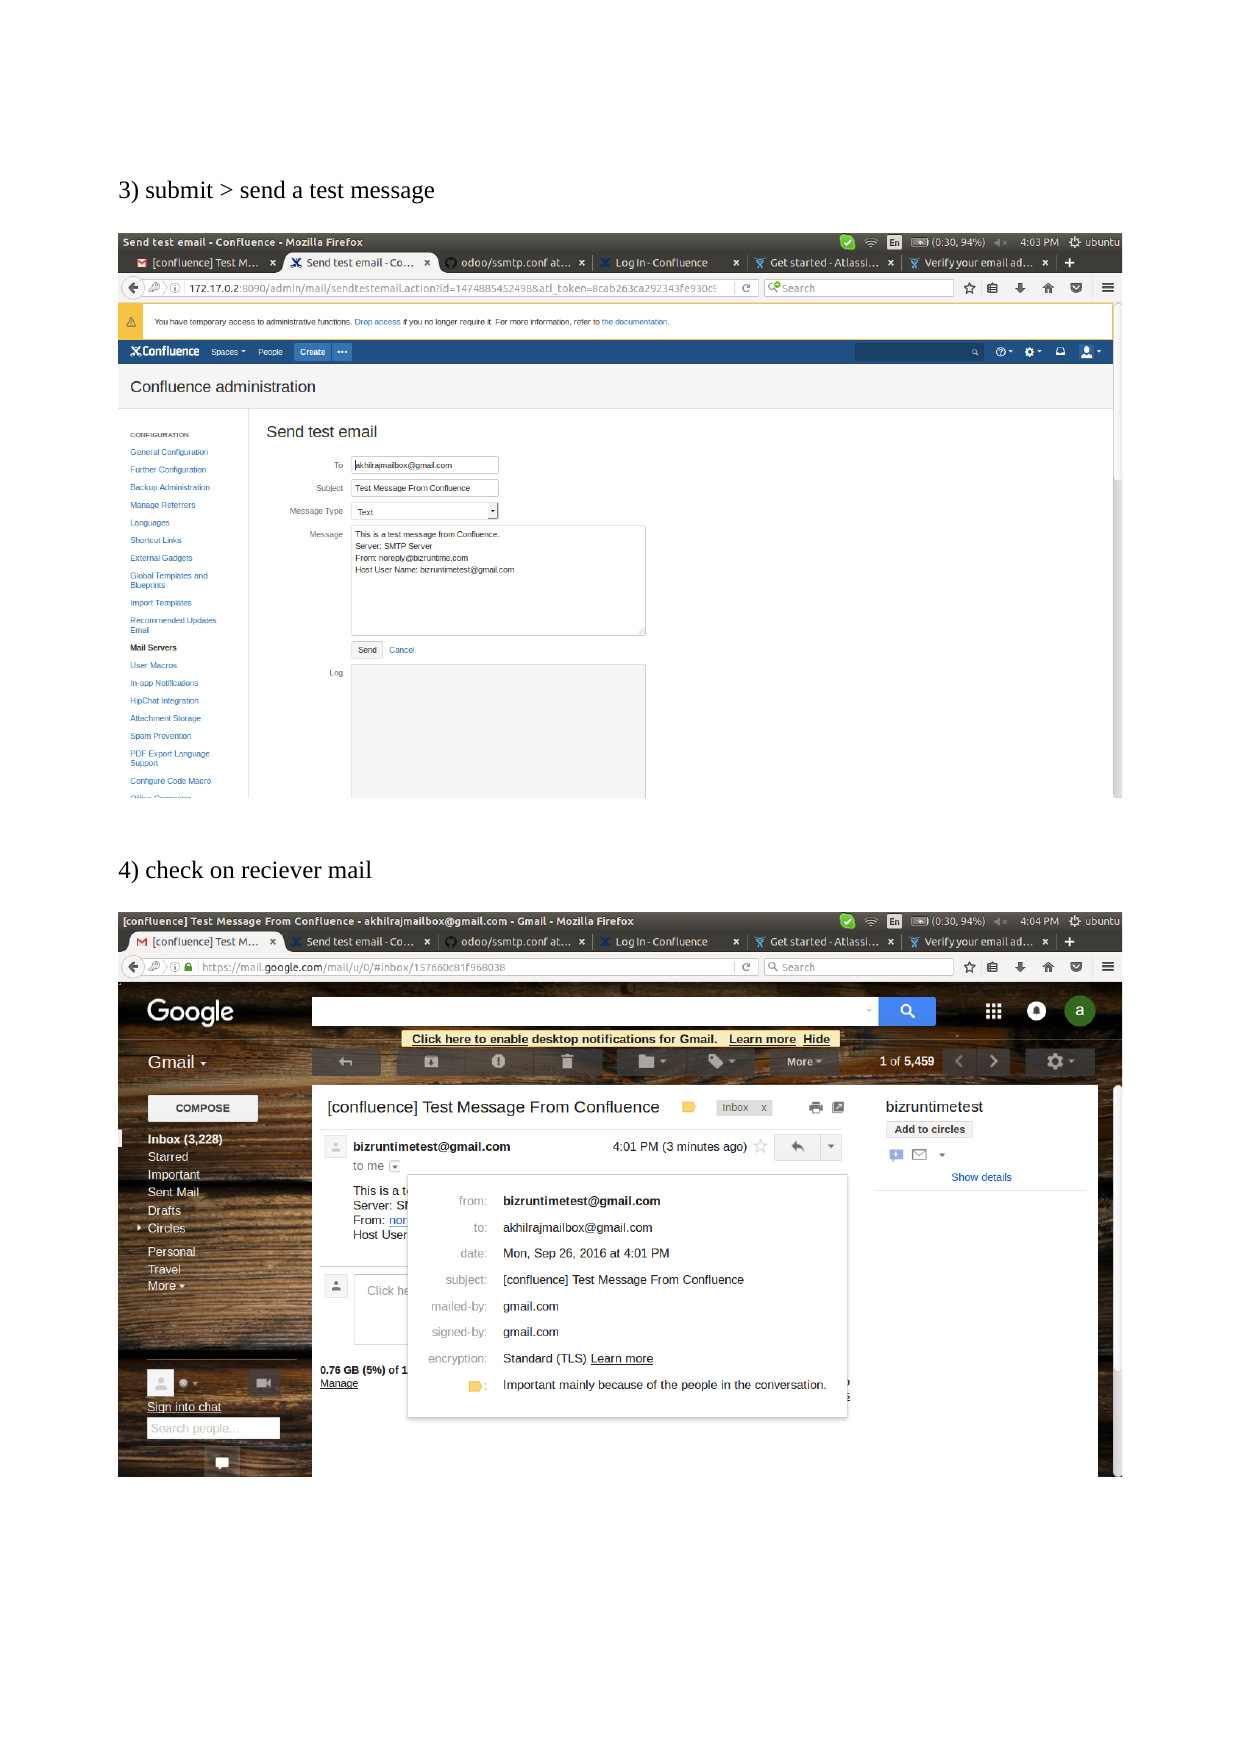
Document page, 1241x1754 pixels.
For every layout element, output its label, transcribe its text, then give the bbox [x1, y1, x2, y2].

text 4) check on reciever mail [118, 855, 1122, 884]
picture [118, 912, 1123, 1477]
text 3) submit > send a test message [118, 176, 1122, 204]
picture [118, 233, 1123, 798]
